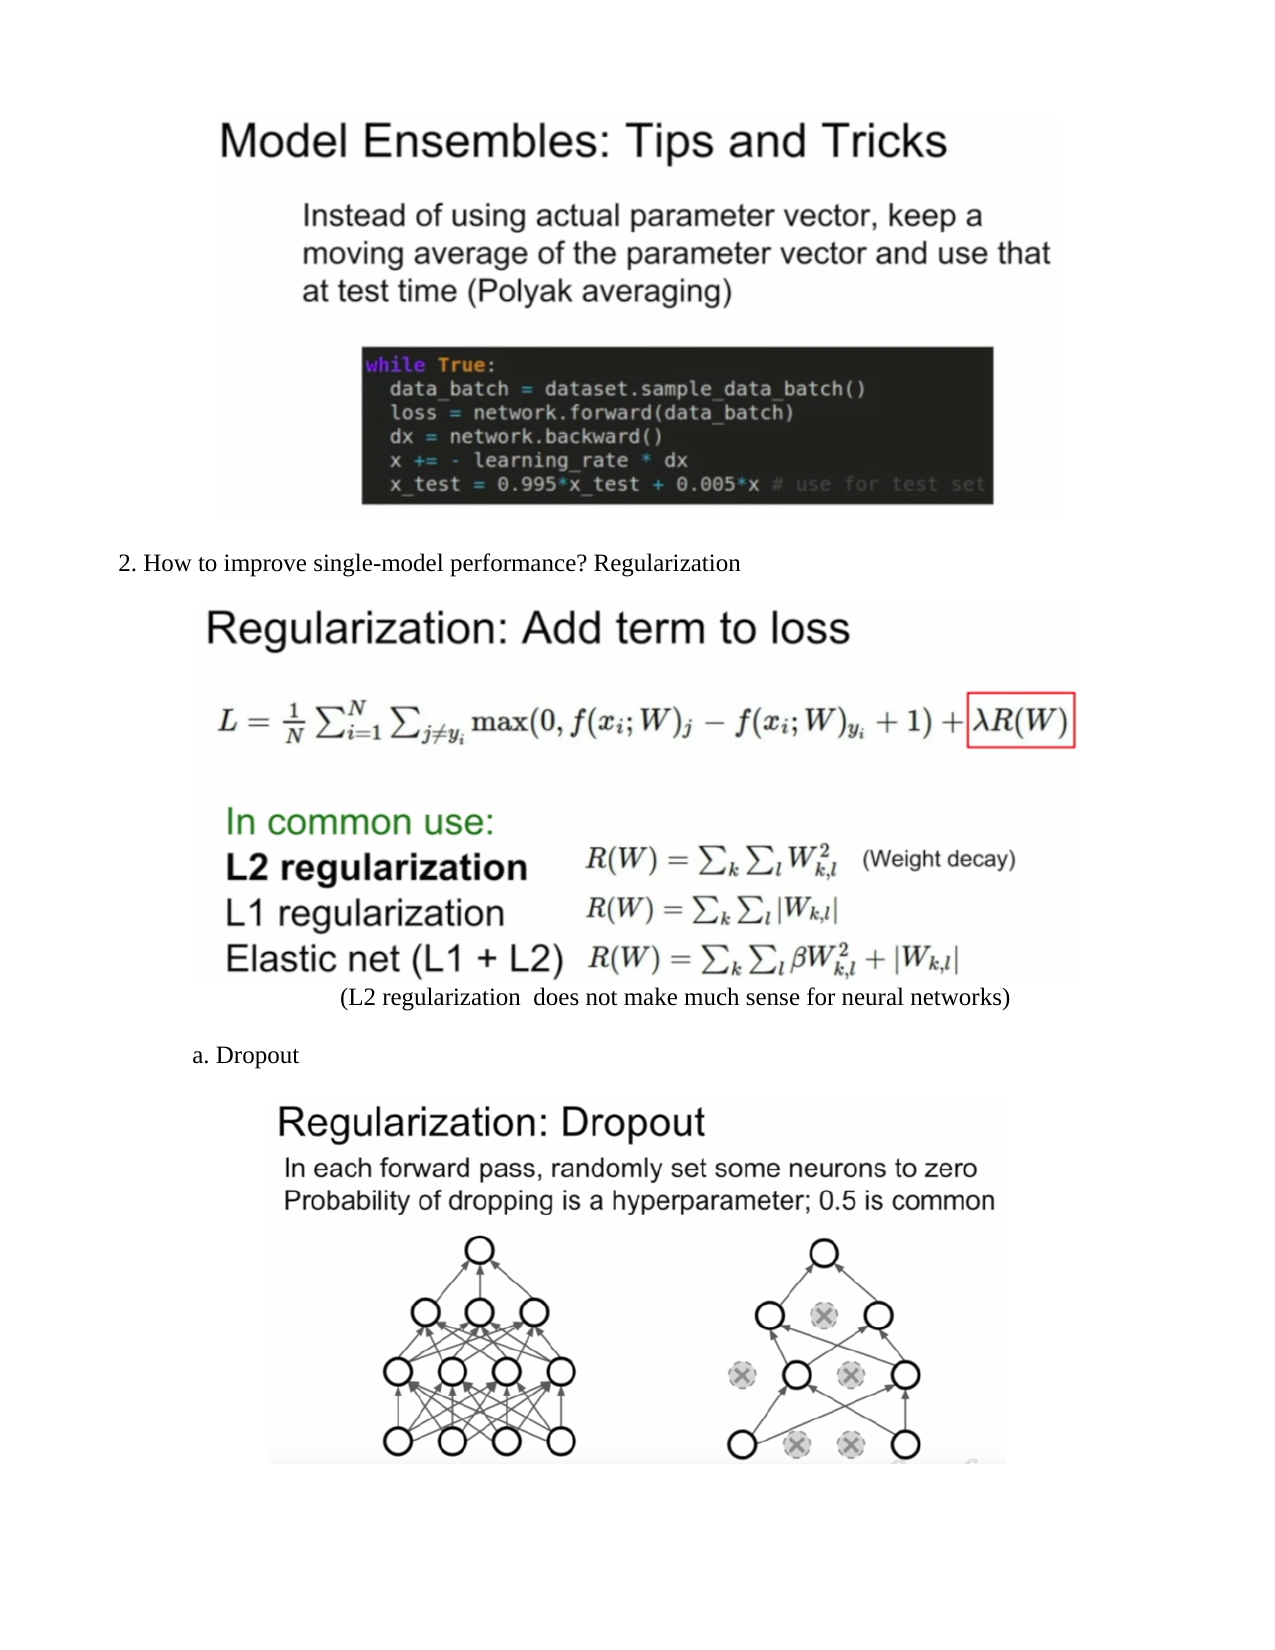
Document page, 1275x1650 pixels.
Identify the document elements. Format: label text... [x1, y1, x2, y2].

picture [195, 606, 1080, 983]
picture [268, 1101, 1007, 1464]
picture [216, 118, 1059, 520]
text a. Dropout [118, 1040, 1157, 1069]
text (L2 regularization does not make much sense for neural networks) [118, 606, 1157, 1011]
text 2. How to improve single-model performance? Regularization [118, 548, 1157, 577]
